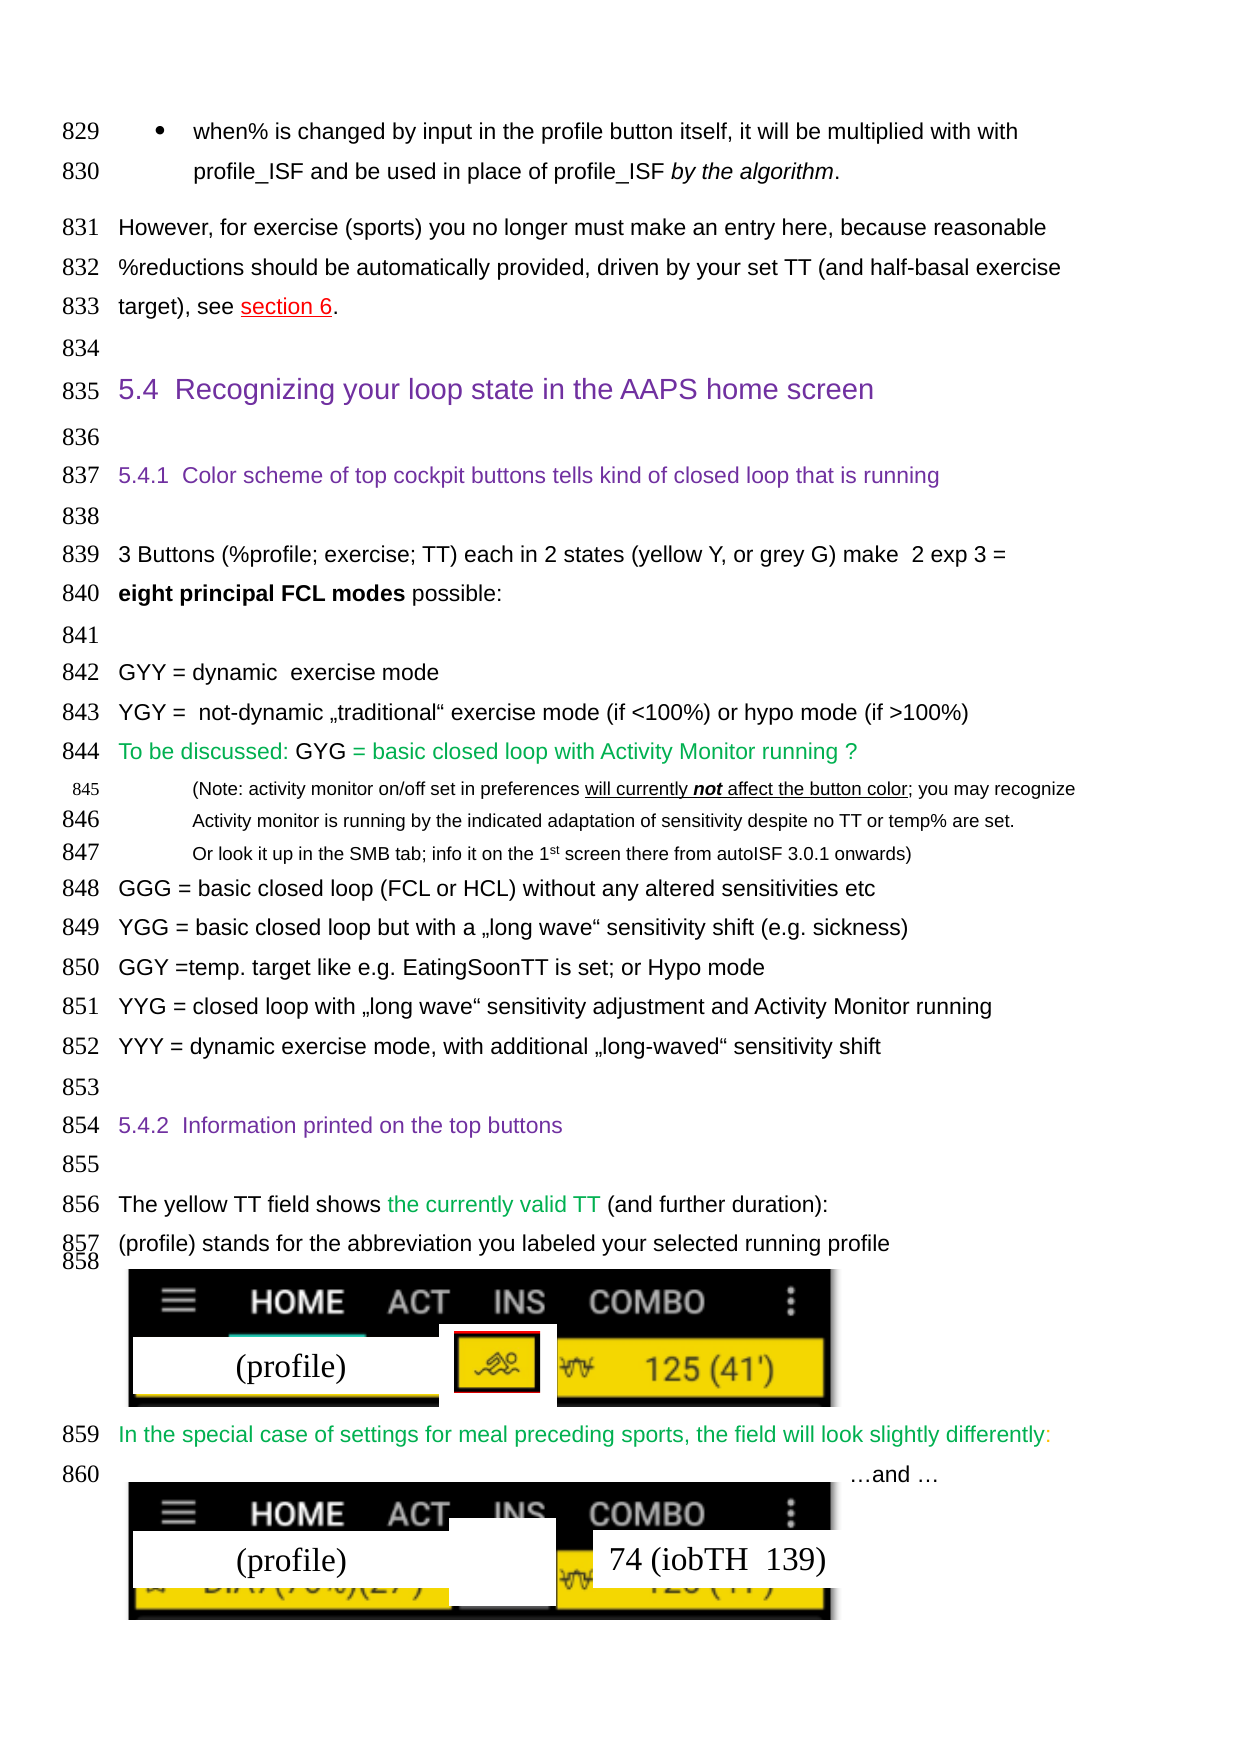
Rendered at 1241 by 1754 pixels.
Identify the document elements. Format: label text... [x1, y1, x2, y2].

text 5.4 Recognizing your loop state in the AAPS home screen [118, 372, 1122, 406]
text In the special case of settings for meal preceding sports, the field will look slightly differently: [118, 1421, 1122, 1448]
text GGY =temp. target like e.g. EatingSoonTT is set; or Hypo mode [118, 954, 1122, 980]
text (Note: activity monitor on/off set in preferences will currently not affect the button color; you may recognize Activity monitor is running by the indicated adaptation of sensitivity despite no TT or temp% are set. Or look it up in the SMB tab; info it on the 1st screen there from autoISF 3.0.1 onwards) [192, 778, 1122, 864]
text 74 (iobTH 139) [608, 1539, 827, 1578]
list when% is changed by input in the profile button itself, it will be multiplied with with profile_ISF and be used in place of profile_ISF by the algorithm. [156, 118, 1122, 184]
text YGG = basic closed loop but with a „long wave“ sensitivity shift (e.g. sickness) [118, 914, 1122, 941]
text 5.4.1 Color scheme of top cockpit buttons tells kind of closed loop that is running [118, 462, 1122, 488]
text …and … [118, 1461, 1122, 1620]
text (profile) [148, 1346, 434, 1385]
text YGY = not-dynamic „traditional“ exercise mode (if <100%) or hypo mode (if >100%) [118, 699, 1122, 725]
text 5.4.2 Information printed on the top buttons (if extended design for FCL cockpit is already launched) [118, 1112, 1122, 1177]
text The yellow TT field shows the currently valid TT (and further duration): [118, 1191, 1122, 1217]
text GYY = dynamic exercise mode [118, 659, 1122, 686]
text YYG = closed loop with „long wave“ sensitivity adjustment and Activity Monitor running [118, 993, 1122, 1019]
text However, for exercise (sports) you no longer must make an entry here, because reasonable %reductions should be automatically provided, driven by your set TT (and half-basal exercise target), see section 6. [118, 214, 1122, 319]
text YYY = dynamic exercise mode, with additional „long-waved“ sensitivity shift [118, 1033, 1122, 1059]
text 3 Buttons (%profile; exercise; TT) each in 2 states (yellow Y, or grey G) make 2 exp 3 = eight principal FCL modes possible: [118, 541, 1122, 607]
text GGG = basic closed loop (FCL or HCL) without any altered sensitivities etc [118, 875, 1122, 901]
text (profile) stands for the abbreviation you labeled your selected running profile [118, 1230, 1122, 1256]
text (profile) [148, 1540, 434, 1578]
text To be discussed: GYG = basic closed loop with Activity Monitor running ? [118, 738, 1122, 765]
